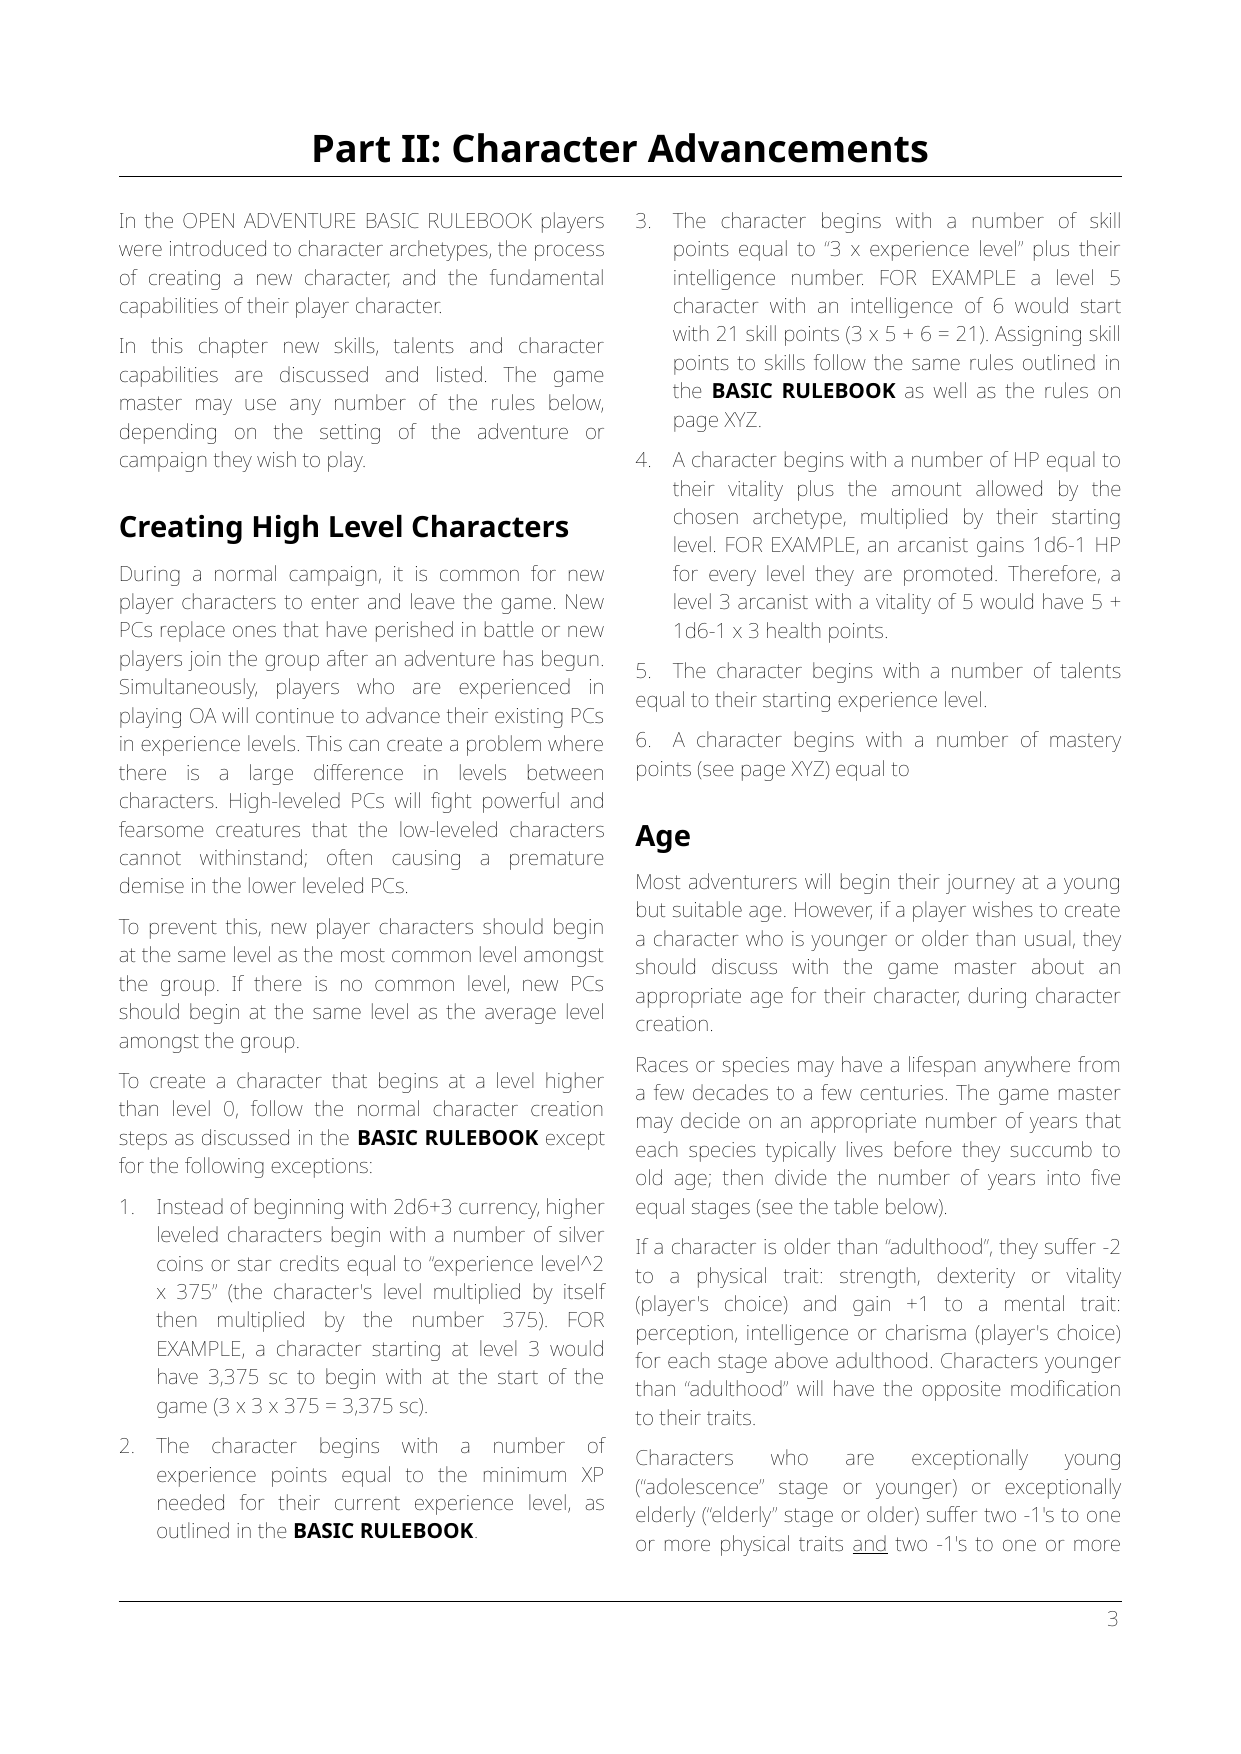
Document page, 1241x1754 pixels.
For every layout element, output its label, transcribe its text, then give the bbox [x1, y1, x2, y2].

text In this chapter new skills, talents and character capabilities are discussed and listed. The game master may use any number of the rules below, depending on the setting of the adventure or campaign they wish to play. [118, 332, 605, 474]
list The character begins with a number of experience points equal to the minimum XP needed for their current experience level, as outlined in the BASIC RULEBOOK. [118, 1431, 605, 1545]
list Instead of beginning with 2d6+3 currency, higher leveled characters begin with a number of silver coins or star credits equal to “experience level^2 x 375” (the character's level multiplied by itself then multiplied by the number 375). FOR EXAMPLE, a character starting at level 3 would have 3,375 sc to begin with at the start of the game (3 x 3 x 375 = 3,375 sc). [118, 1192, 605, 1419]
text To create a character that begins at a level higher than level 0, follow the normal character creation steps as discussed in the BASIC RULEBOOK except for the following exceptions: [118, 1066, 605, 1180]
list A character begins with a number of mastery points (see page XYZ) equal to [635, 725, 1122, 782]
text To prevent this, new player characters should begin at the same level as the most common level amongst the group. If there is no common level, new PCs should begin at the same level as the average level amongst the group. [118, 912, 605, 1054]
subtitle Age [635, 815, 1122, 854]
text In the OPEN ADVENTURE BASIC RULEBOOK players were introduced to character archetypes, the process of creating a new character, and the fundamental capabilities of their player character. [118, 206, 605, 319]
text During a normal campaign, it is common for new player characters to enter and leave the game. New PCs replace ones that have perished in battle or new players join the group after an adventure has begun. Simultaneously, players who are experienced in playing OA will continue to advance their existing PCs in experience levels. This can create a problem where there is a large difference in levels between characters. High-leveled PCs will fight powerful and fearsome creatures that the low-leveled characters cannot withinstand; often causing a premature demise in the lower leveled PCs. [118, 559, 605, 900]
list The character begins with a number of talents equal to their starting experience level. [635, 656, 1122, 713]
text If a character is older than “adulthood”, they suffer -2 to a physical trait: strength, dexterity or vitality (player's choice) and gain +1 to a mental trait: perception, intelligence or charisma (player's choice) for each stage above adulthood. Characters younger than “adulthood” will have the opposite modification to their traits. [635, 1232, 1122, 1431]
text Races or species may have a lifespan anywhere from a few decades to a few centuries. The game master may decide on an appropriate number of years that each species typically lives before they succumb to old age; then divide the number of years into five equal stages (see the table below). [635, 1050, 1122, 1220]
text Characters who are exceptionally young (“adolescence” stage or younger) or exceptionally elderly (“elderly” stage or older) suffer two -1's to one or more physical traits and two -1's to one or more [635, 1443, 1122, 1557]
list A character begins with a number of HP equal to their vitality plus the amount allowed by the chosen archetype, multiplied by their starting level. FOR EXAMPLE, an arcanist gains 1d6-1 HP for every level they are promoted. Therefore, a level 3 arcanist with a vitality of 5 would have 5 + 1d6-1 x 3 health points. [635, 445, 1122, 644]
subtitle Creating High Level Characters [118, 507, 605, 546]
text Most adventurers will begin their journey at a young but suitable age. However, if a player wishes to create a character who is younger or older than usual, they should discuss with the game master about an appropriate age for their character, during character creation. [635, 867, 1122, 1038]
list The character begins with a number of skill points equal to “3 x experience level” plus their intelligence number. FOR EXAMPLE a level 5 character with an intelligence of 6 would start with 21 skill points (3 x 5 + 6 = 21). Assigning skill points to skills follow the same rules outlined in the BASIC RULEBOOK as well as the rules on page XYZ. [635, 206, 1122, 433]
